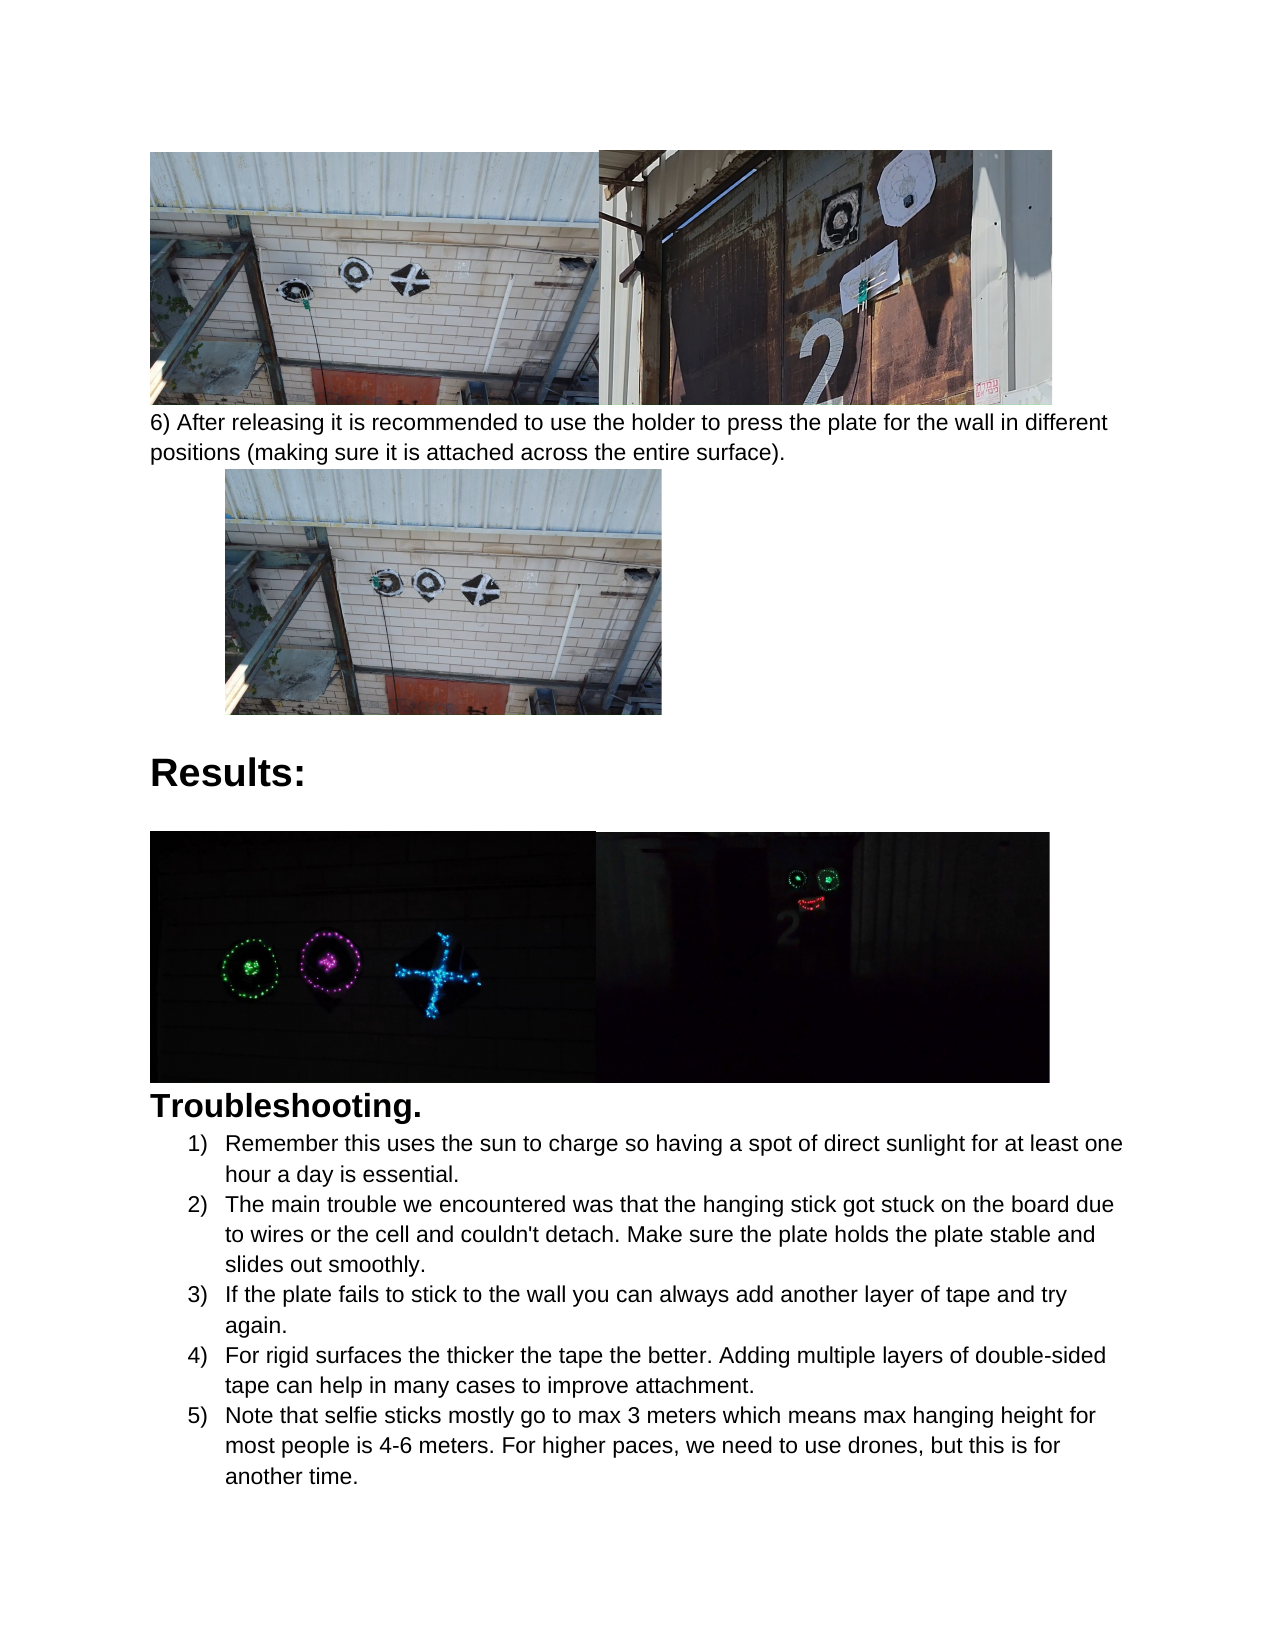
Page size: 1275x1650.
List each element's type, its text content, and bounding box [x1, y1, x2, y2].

list If the plate fails to stick to the wall you can always add another layer of tape and try again. [187, 1281, 1125, 1338]
list Remember this uses the sun to charge so having a spot of direct sunlight for at least one hour a day is essential. [187, 1130, 1125, 1187]
text Troubleshooting. [150, 1086, 1125, 1124]
list The main trouble we encountered was that the hanging stick got stuck on the board due to wires or the cell and couldn't detach. Make sure the plate holds the plate stable and slides out smoothly. [187, 1191, 1125, 1277]
picture [150, 150, 1053, 405]
list For rigid surfaces the thicker the tape the better. Adding multiple layers of double-sided tape can help in many cases to improve attachment. [187, 1342, 1125, 1398]
list Note that selfie sticks mostly go to max 3 meters which means max hanging height for most people is 4-6 meters. For higher paces, we need to use drones, but this is for another time. [187, 1402, 1125, 1489]
text Results: [150, 749, 1125, 794]
picture [225, 469, 662, 715]
picture [150, 831, 1050, 1083]
text 6) After releasing it is recommended to use the holder to press the plate for the wall in different positions (making sure it is attached across the entire surface). [150, 409, 1125, 465]
